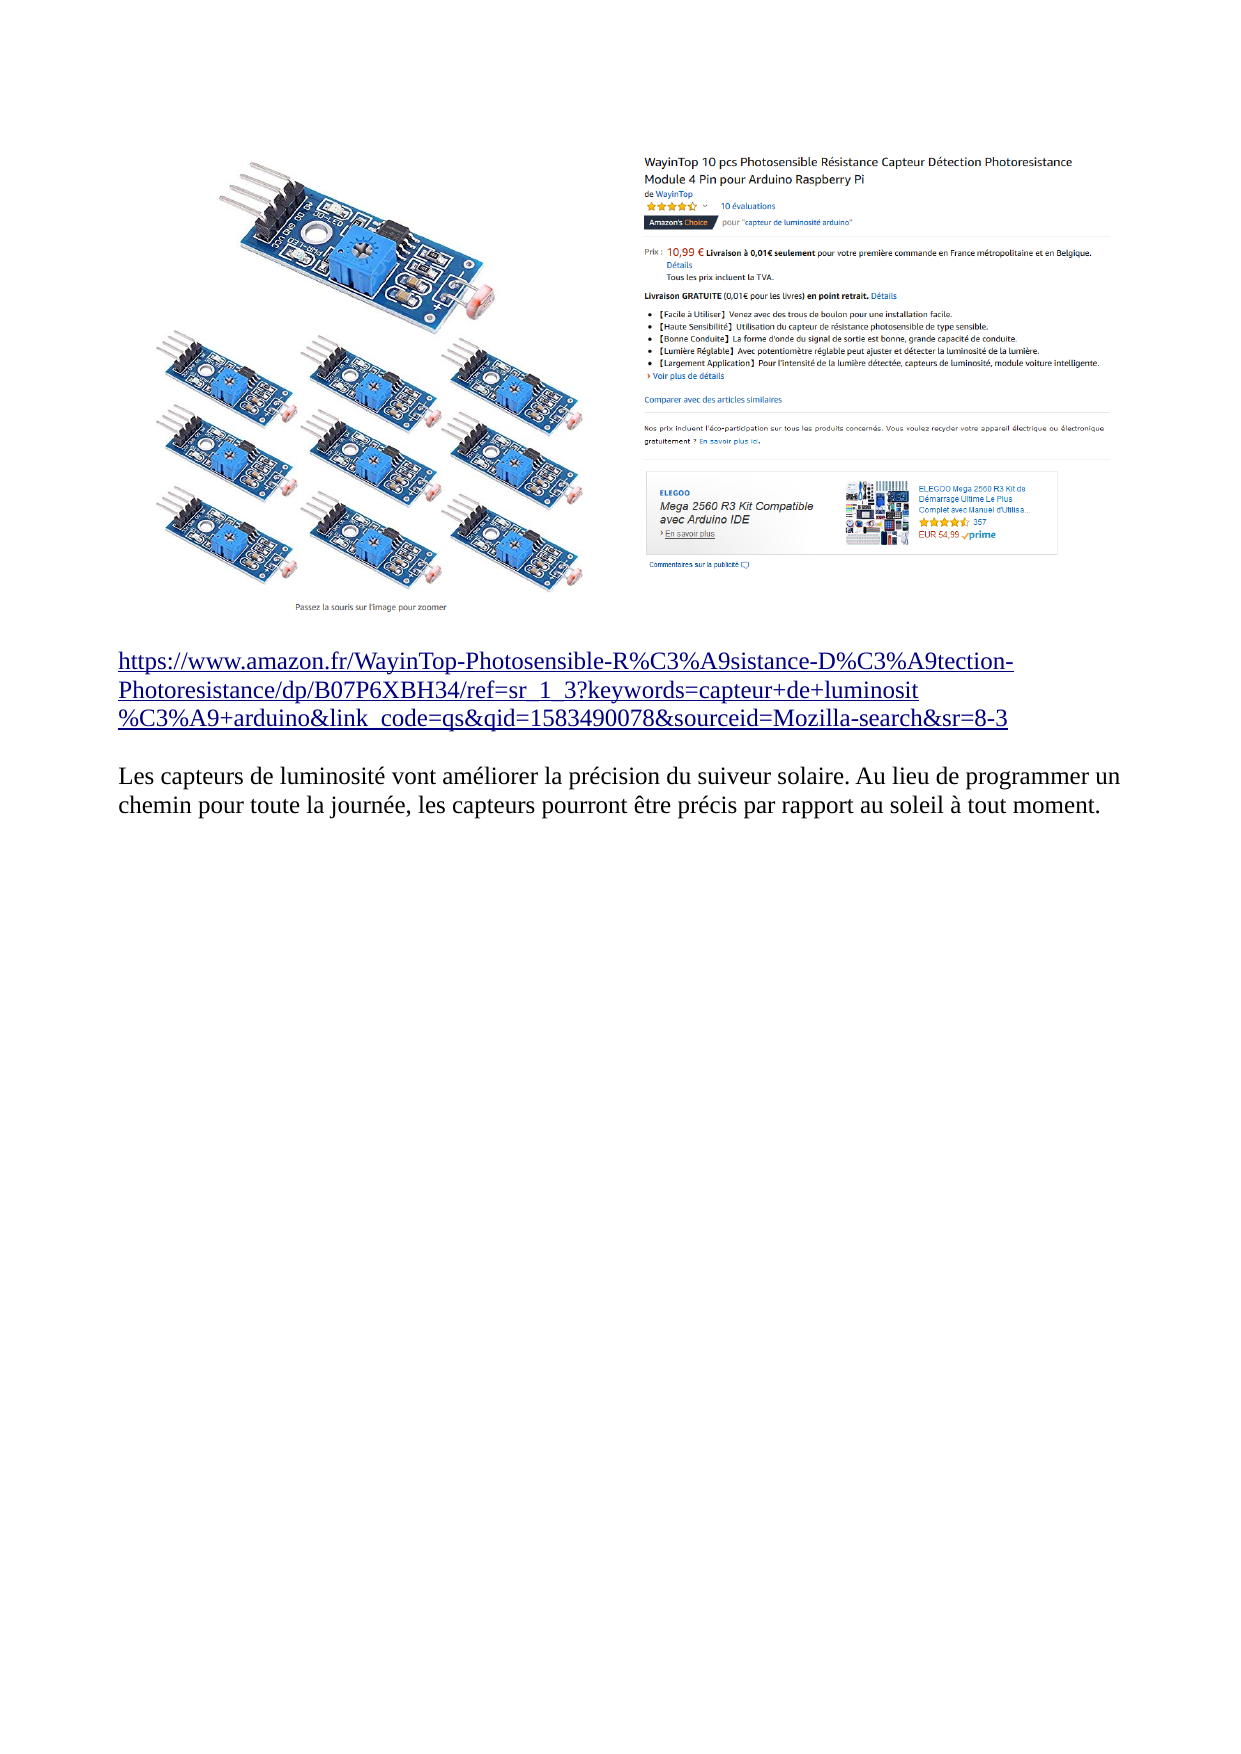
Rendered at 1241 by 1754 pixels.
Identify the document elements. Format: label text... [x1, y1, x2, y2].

picture [118, 146, 1123, 618]
text https://www.amazon.fr/WayinTop-Photosensible-R%C3%A9sistance-D%C3%A9tection-Photoresistance/dp/B07P6XBH34/ref=sr_1_3?keywords=capteur+de+luminosit%C3%A9+arduino&link_code=qs&qid=1583490078&sourceid=Mozilla-search&sr=8-3 [118, 646, 1122, 732]
text Les capteurs de luminosité vont améliorer la précision du suiveur solaire. Au lieu de programmer un chemin pour toute la journée, les capteurs pourront être précis par rapport au soleil à tout moment. [118, 761, 1122, 818]
